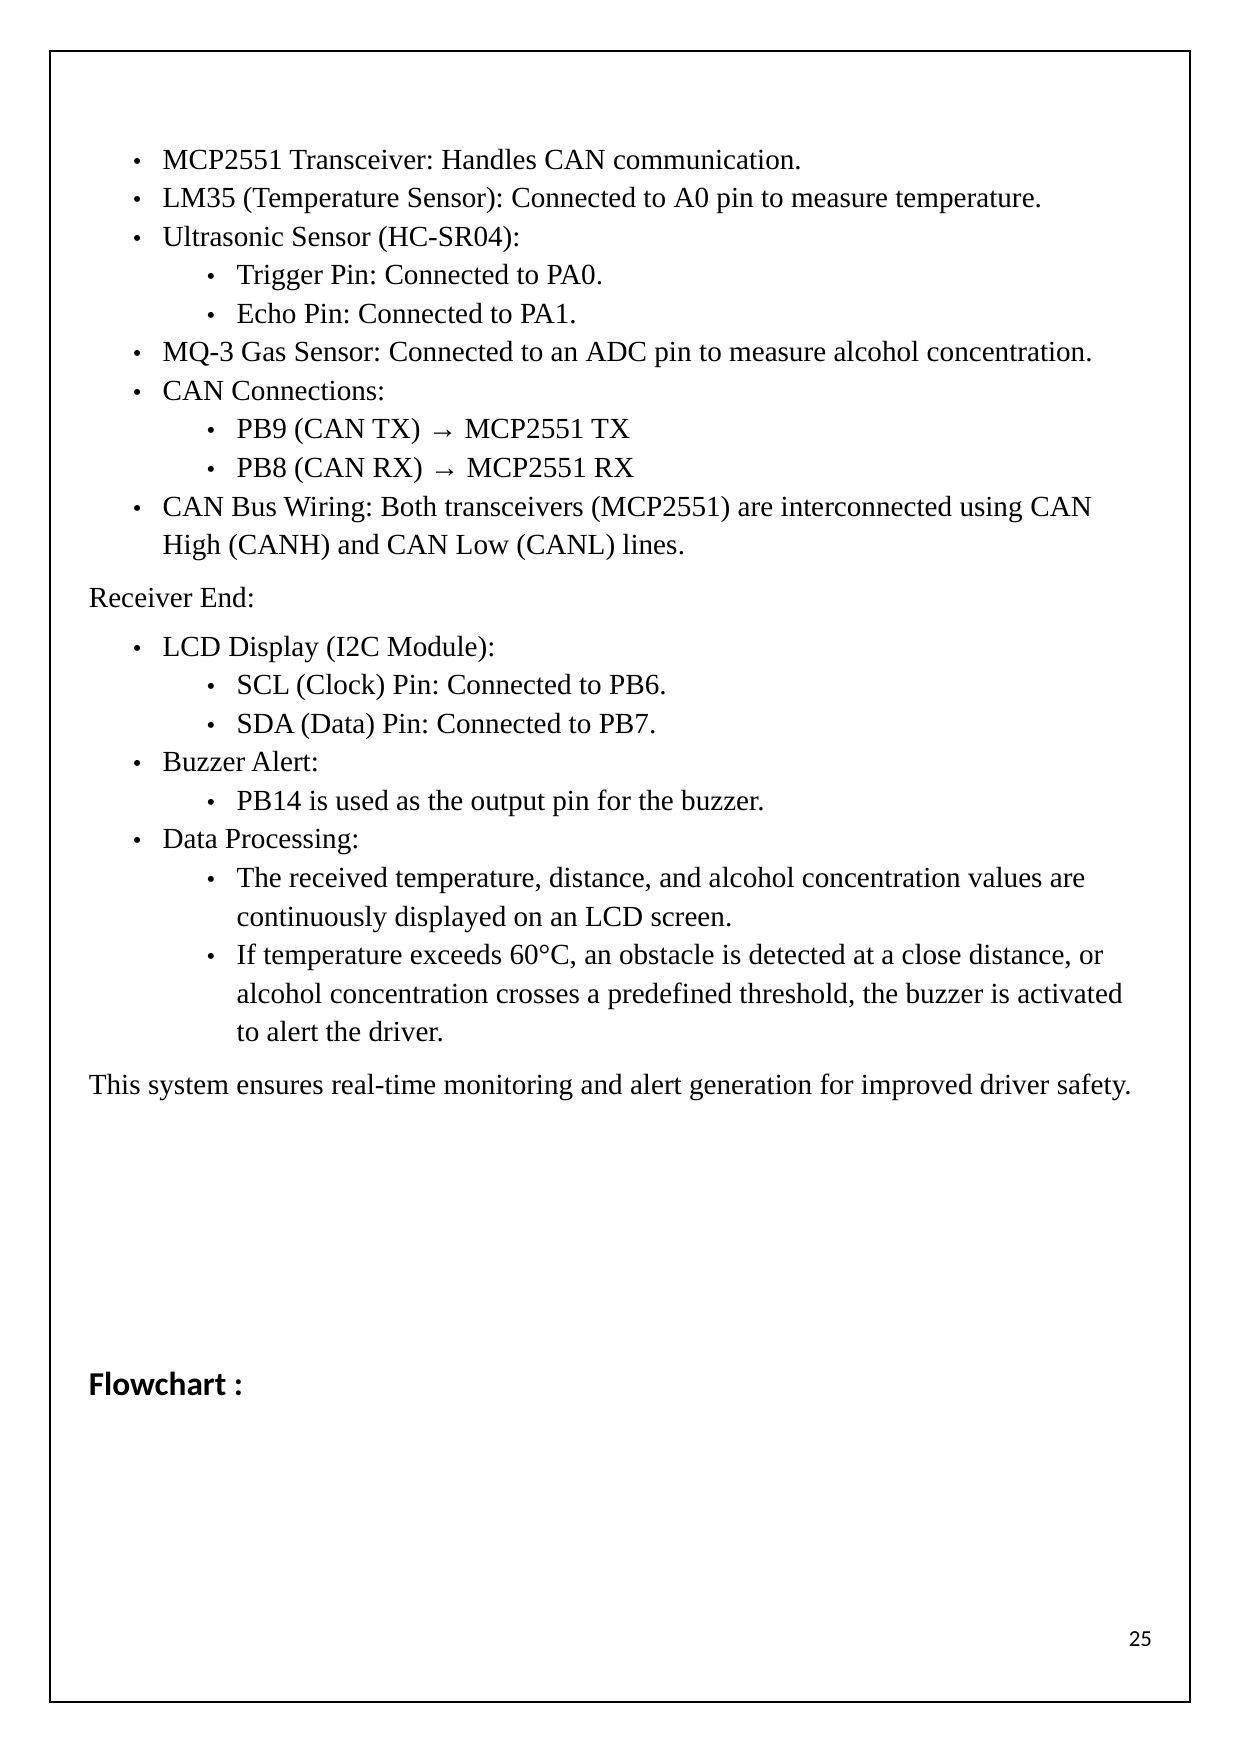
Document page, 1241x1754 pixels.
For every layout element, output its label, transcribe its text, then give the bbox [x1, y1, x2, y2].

list CAN Connections: [133, 373, 1152, 407]
list PB8 (CAN RX) → MCP2551 RX [207, 450, 1152, 484]
list CAN Bus Wiring: Both transceivers (MCP2551) are interconnected using CAN High (CANH) and CAN Low (CANL) lines. [133, 489, 1152, 561]
list LCD Display (I2C Module): [133, 629, 1152, 662]
list Data Processing: [133, 822, 1152, 855]
list LM35 (Temperature Sensor): Connected to A0 pin to measure temperature. [133, 180, 1152, 214]
list Ultrasonic Sensor (HC-SR04): [133, 219, 1152, 252]
text This system ensures real-time monitoring and alert generation for improved driver safety. [89, 1067, 1152, 1101]
list MCP2551 Transceiver: Handles CAN communication. [133, 142, 1152, 175]
list SDA (Data) Pin: Connected to PB7. [207, 706, 1152, 739]
list Trigger Pin: Connected to PA0. [207, 257, 1152, 291]
list Buzzer Alert: [133, 744, 1152, 778]
list The received temperature, distance, and alcohol concentration values are continuously displayed on an LCD screen. [207, 860, 1152, 932]
list Echo Pin: Connected to PA1. [207, 296, 1152, 329]
list If temperature exceeds 60°C, an obstacle is detected at a close distance, or alcohol concentration crosses a predefined threshold, the buzzer is activated to alert the driver. [207, 937, 1152, 1048]
list PB14 is used as the output pin for the buzzer. [207, 783, 1152, 817]
list SCL (Clock) Pin: Connected to PB6. [207, 667, 1152, 701]
list PB9 (CAN TX) → MCP2551 TX [207, 412, 1152, 445]
subtitle Receiver End: [89, 580, 1152, 614]
text Flowchart : [89, 1363, 1152, 1404]
list MQ-3 Gas Sensor: Connected to an ADC pin to measure alcohol concentration. [133, 334, 1152, 368]
